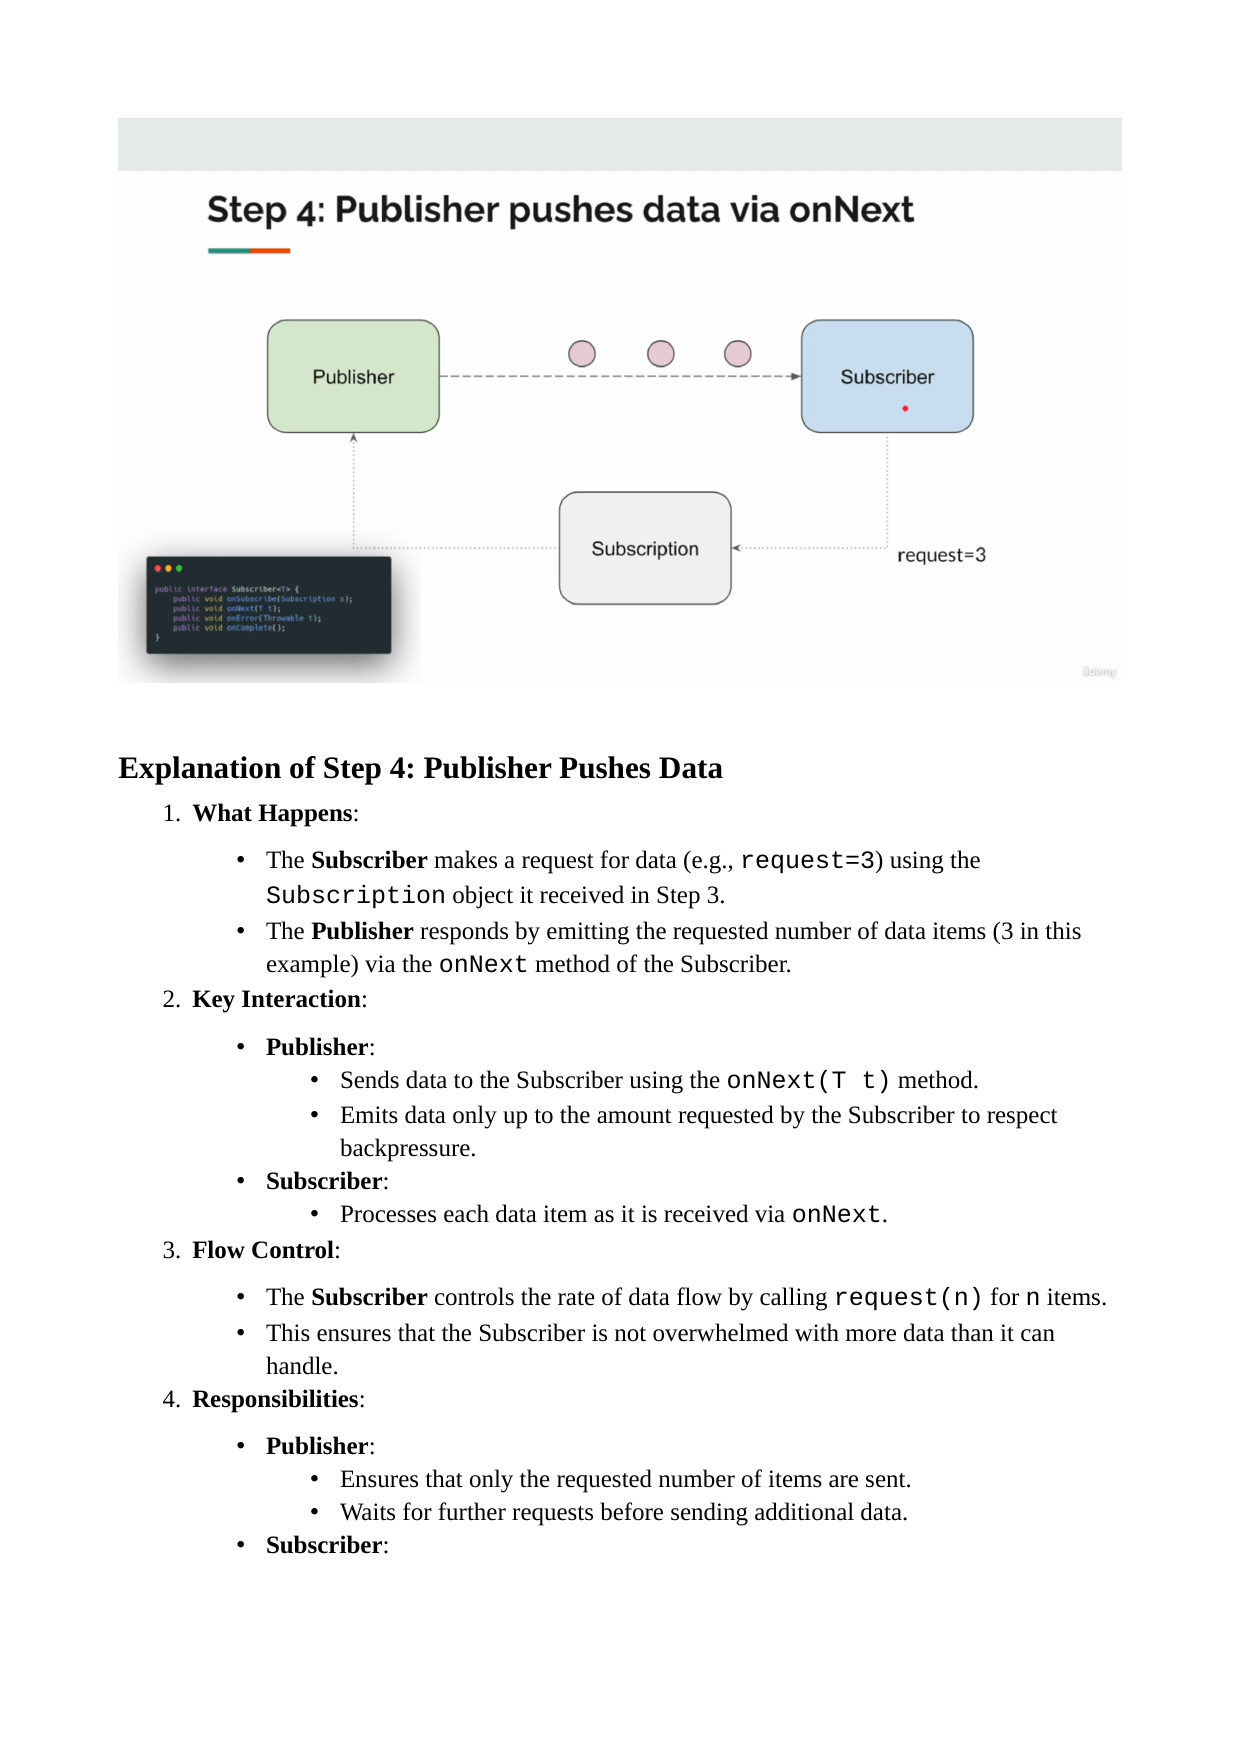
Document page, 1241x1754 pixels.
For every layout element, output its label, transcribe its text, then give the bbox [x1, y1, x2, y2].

list Key Interaction: [162, 984, 1122, 1013]
list Processes each data item as it is received via onNext. [310, 1199, 1122, 1230]
list The Publisher responds by emitting the requested number of data items (3 in this example) via the onNext method of the Subscriber. [236, 916, 1122, 980]
picture [118, 118, 1123, 683]
list Subscriber: [236, 1531, 1122, 1559]
list Sends data to the Subscriber using the onNext(T t) method. [310, 1065, 1122, 1096]
list Responsibilities: [162, 1384, 1122, 1413]
list Publisher: [236, 1431, 1122, 1460]
list Flow Control: [162, 1235, 1122, 1263]
list The Subscriber controls the rate of data flow by calling request(n) for n items. [236, 1282, 1122, 1313]
list What Happens: [162, 798, 1122, 826]
list The Subscriber makes a request for data (e.g., request=3) using the Subscription object it received in Step 3. [236, 845, 1122, 911]
list Publisher: [236, 1032, 1122, 1061]
list Ensures that only the requested number of items are sent. [310, 1464, 1122, 1493]
list This ensures that the Subscriber is not overwhelmed with more data than it can handle. [236, 1318, 1122, 1379]
list Emits data only up to the amount requested by the Subscriber to respect backpressure. [310, 1100, 1122, 1162]
list Waits for further requests before sending additional data. [310, 1497, 1122, 1526]
list Subscriber: [236, 1166, 1122, 1195]
subtitle Explanation of Step 4: Publisher Pushes Data [118, 749, 1122, 785]
